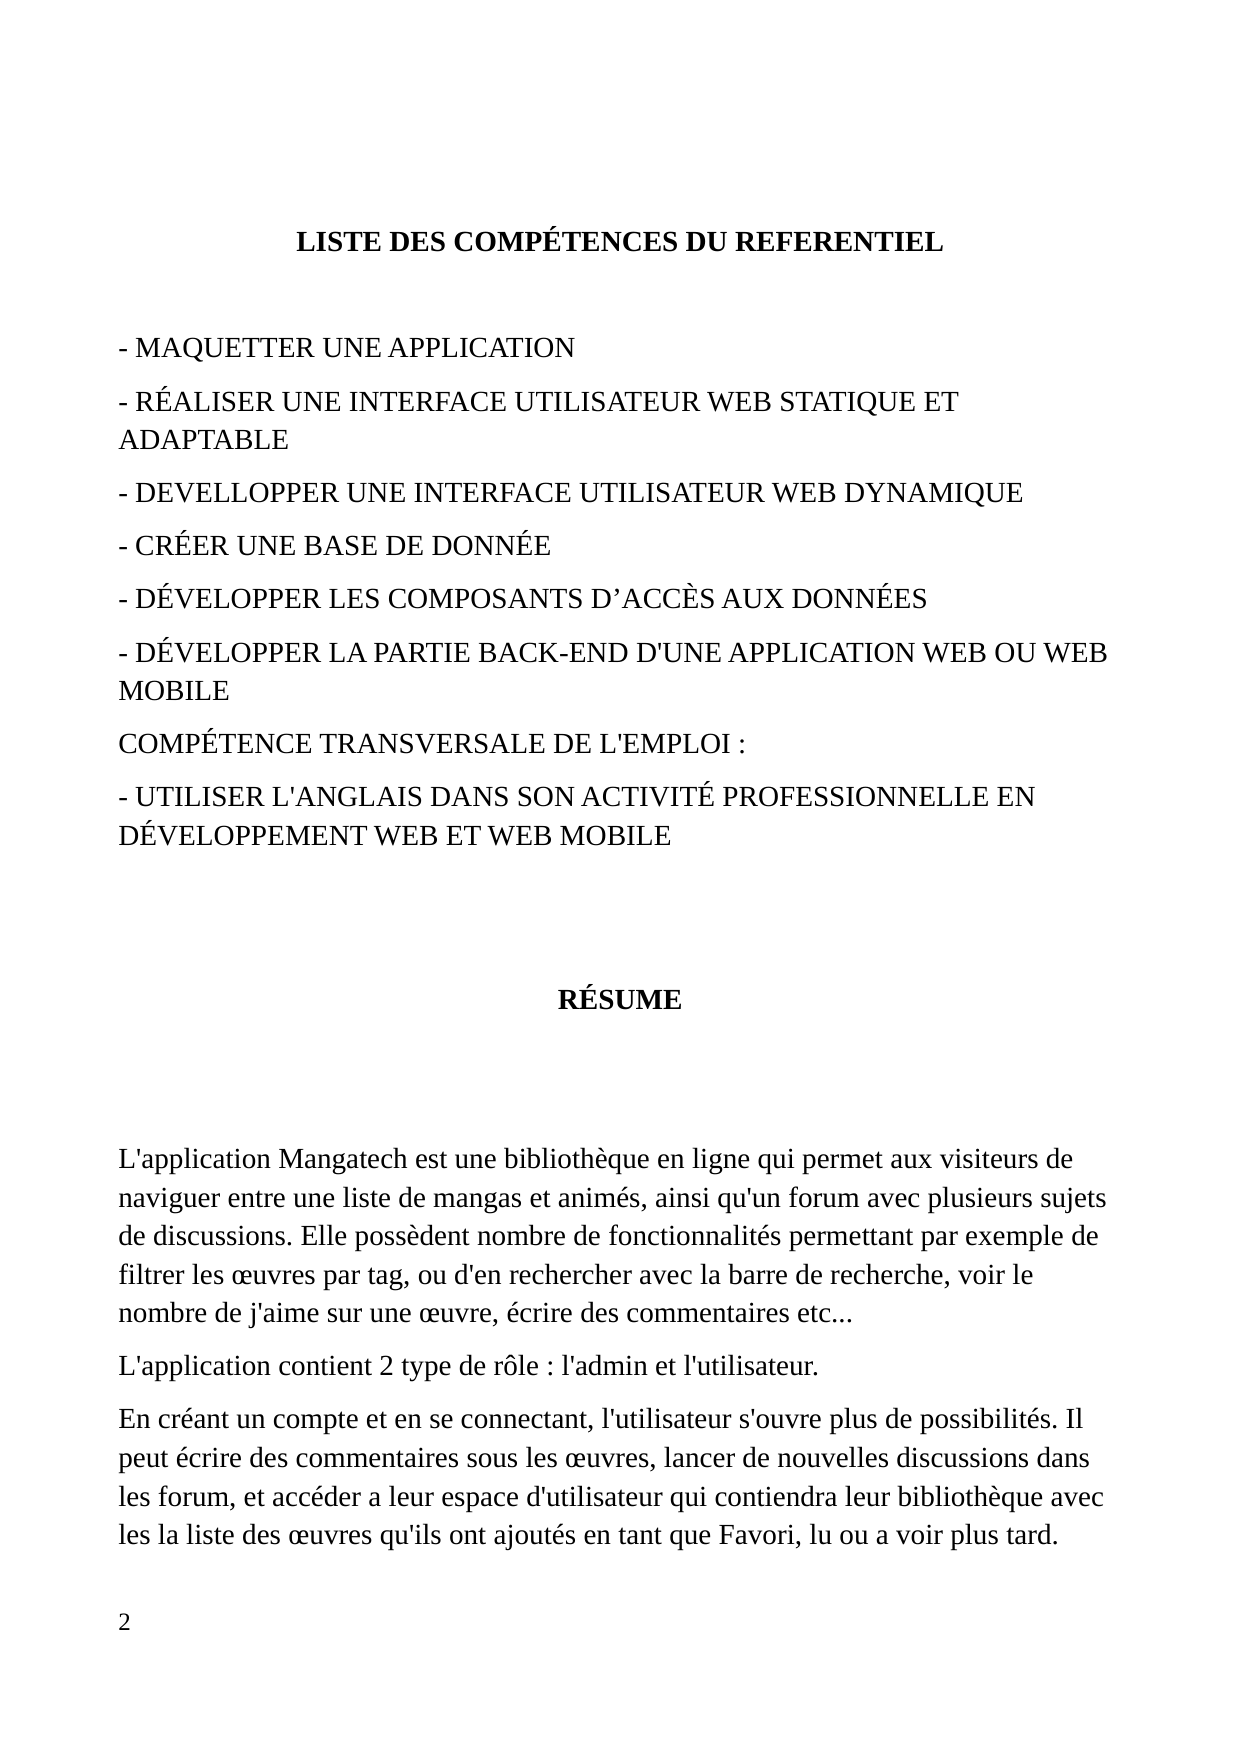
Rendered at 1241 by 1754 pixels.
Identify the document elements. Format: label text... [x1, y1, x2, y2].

text COMPÉTENCE TRANSVERSALE DE L'EMPLOI : [118, 726, 1122, 760]
text LISTE DES COMPÉTENCES DU REFERENTIEL [118, 224, 1122, 258]
text L'application Mangatech est une bibliothèque en ligne qui permet aux visiteurs de naviguer entre une liste de mangas et animés, ainsi qu'un forum avec plusieurs sujets de discussions. Elle possèdent nombre de fonctionnalités permettant par exemple de filtrer les œuvres par tag, ou d'en rechercher avec la barre de recherche, voir le nombre de j'aime sur une œuvre, écrire des commentaires etc... [118, 1141, 1122, 1329]
text - RÉALISER UNE INTERFACE UTILISATEUR WEB STATIQUE ET ADAPTABLE [118, 384, 1122, 456]
text - DEVELLOPPER UNE INTERFACE UTILISATEUR WEB DYNAMIQUE [118, 475, 1122, 509]
text - UTILISER L'ANGLAIS DANS SON ACTIVITÉ PROFESSIONNELLE EN DÉVELOPPEMENT WEB ET WEB MOBILE [118, 779, 1122, 852]
text RÉSUME [118, 982, 1122, 1015]
text L'application contient 2 type de rôle : l'admin et l'utilisateur. [118, 1348, 1122, 1382]
text - DÉVELOPPER LA PARTIE BACK-END D'UNE APPLICATION WEB OU WEB MOBILE [118, 635, 1122, 707]
text En créant un compte et en se connectant, l'utilisateur s'ouvre plus de possibilités. Il peut écrire des commentaires sous les œuvres, lancer de nouvelles discussions dans les forum, et accéder a leur espace d'utilisateur qui contiendra leur bibliothèque avec les la liste des œuvres qu'ils ont ajoutés en tant que Favori, lu ou a voir plus tard. [118, 1402, 1122, 1551]
text - DÉVELOPPER LES COMPOSANTS D’ACCÈS AUX DONNÉES [118, 582, 1122, 615]
text - CRÉER UNE BASE DE DONNÉE [118, 528, 1122, 562]
text - MAQUETTER UNE APPLICATION [118, 331, 1122, 364]
